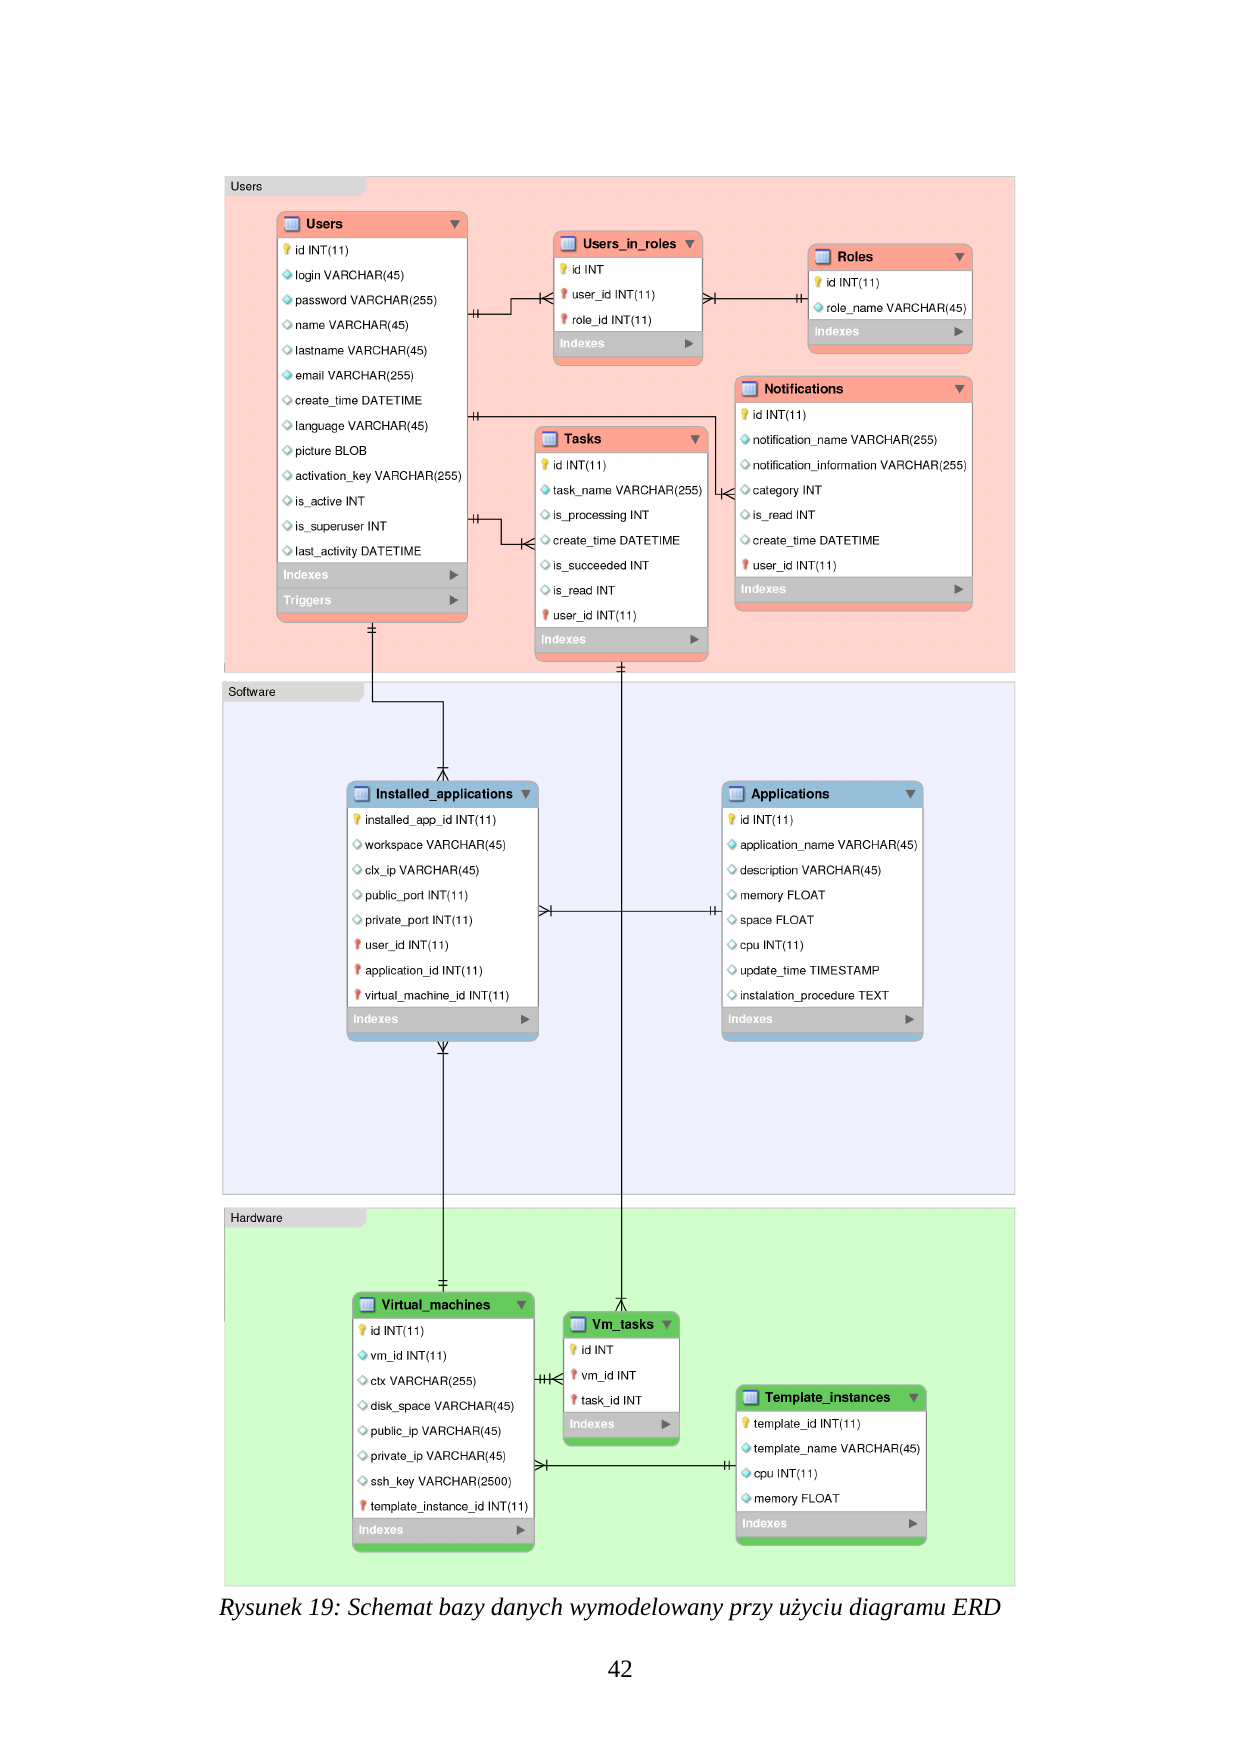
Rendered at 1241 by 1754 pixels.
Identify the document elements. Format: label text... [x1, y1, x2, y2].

picture [218, 169, 1022, 1593]
text Rysunek 19: Schemat bazy danych wymodelowany przy użyciu diagramu ERD [219, 1593, 1021, 1621]
